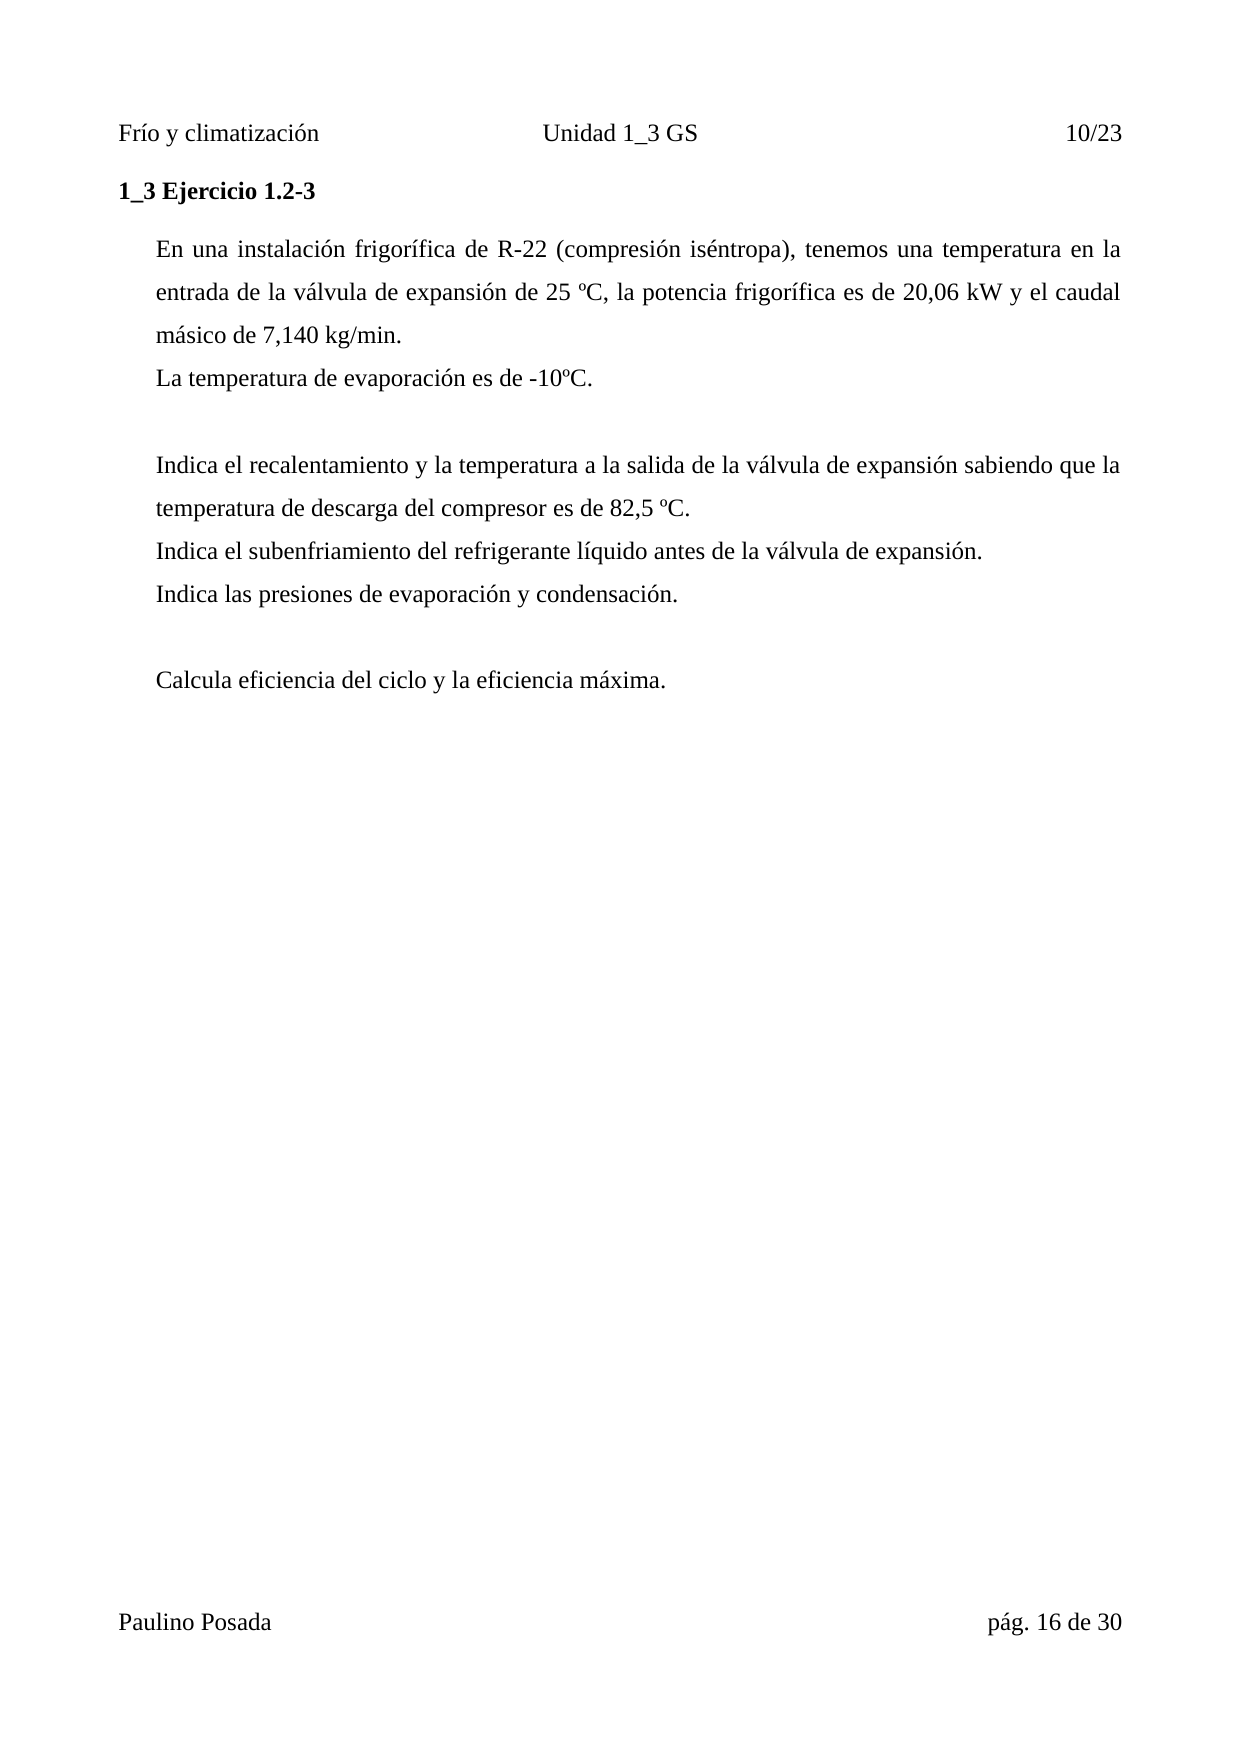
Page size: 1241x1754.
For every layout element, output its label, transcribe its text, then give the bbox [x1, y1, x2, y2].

text En una instalación frigorífica de R-22 (compresión iséntropa), tenemos una temperatura en la entrada de la válvula de expansión de 25 ºC, la potencia frigorífica es de 20,06 kW y el caudal másico de 7,140 kg/min. [156, 234, 1122, 349]
text Indica el recalentamiento y la temperatura a la salida de la válvula de expansión sabiendo que la temperatura de descarga del compresor es de 82,5 ºC. [156, 450, 1122, 522]
text Calcula eficiencia del ciclo y la eficiencia máxima. [156, 665, 1122, 694]
text 1_3 Ejercicio 1.2-3 [118, 176, 1122, 205]
text Indica las presiones de evaporación y condensación. [156, 579, 1122, 608]
text Indica el subenfriamiento del refrigerante líquido antes de la válvula de expansión. [156, 536, 1122, 565]
text La temperatura de evaporación es de -10ºC. [156, 363, 1122, 392]
